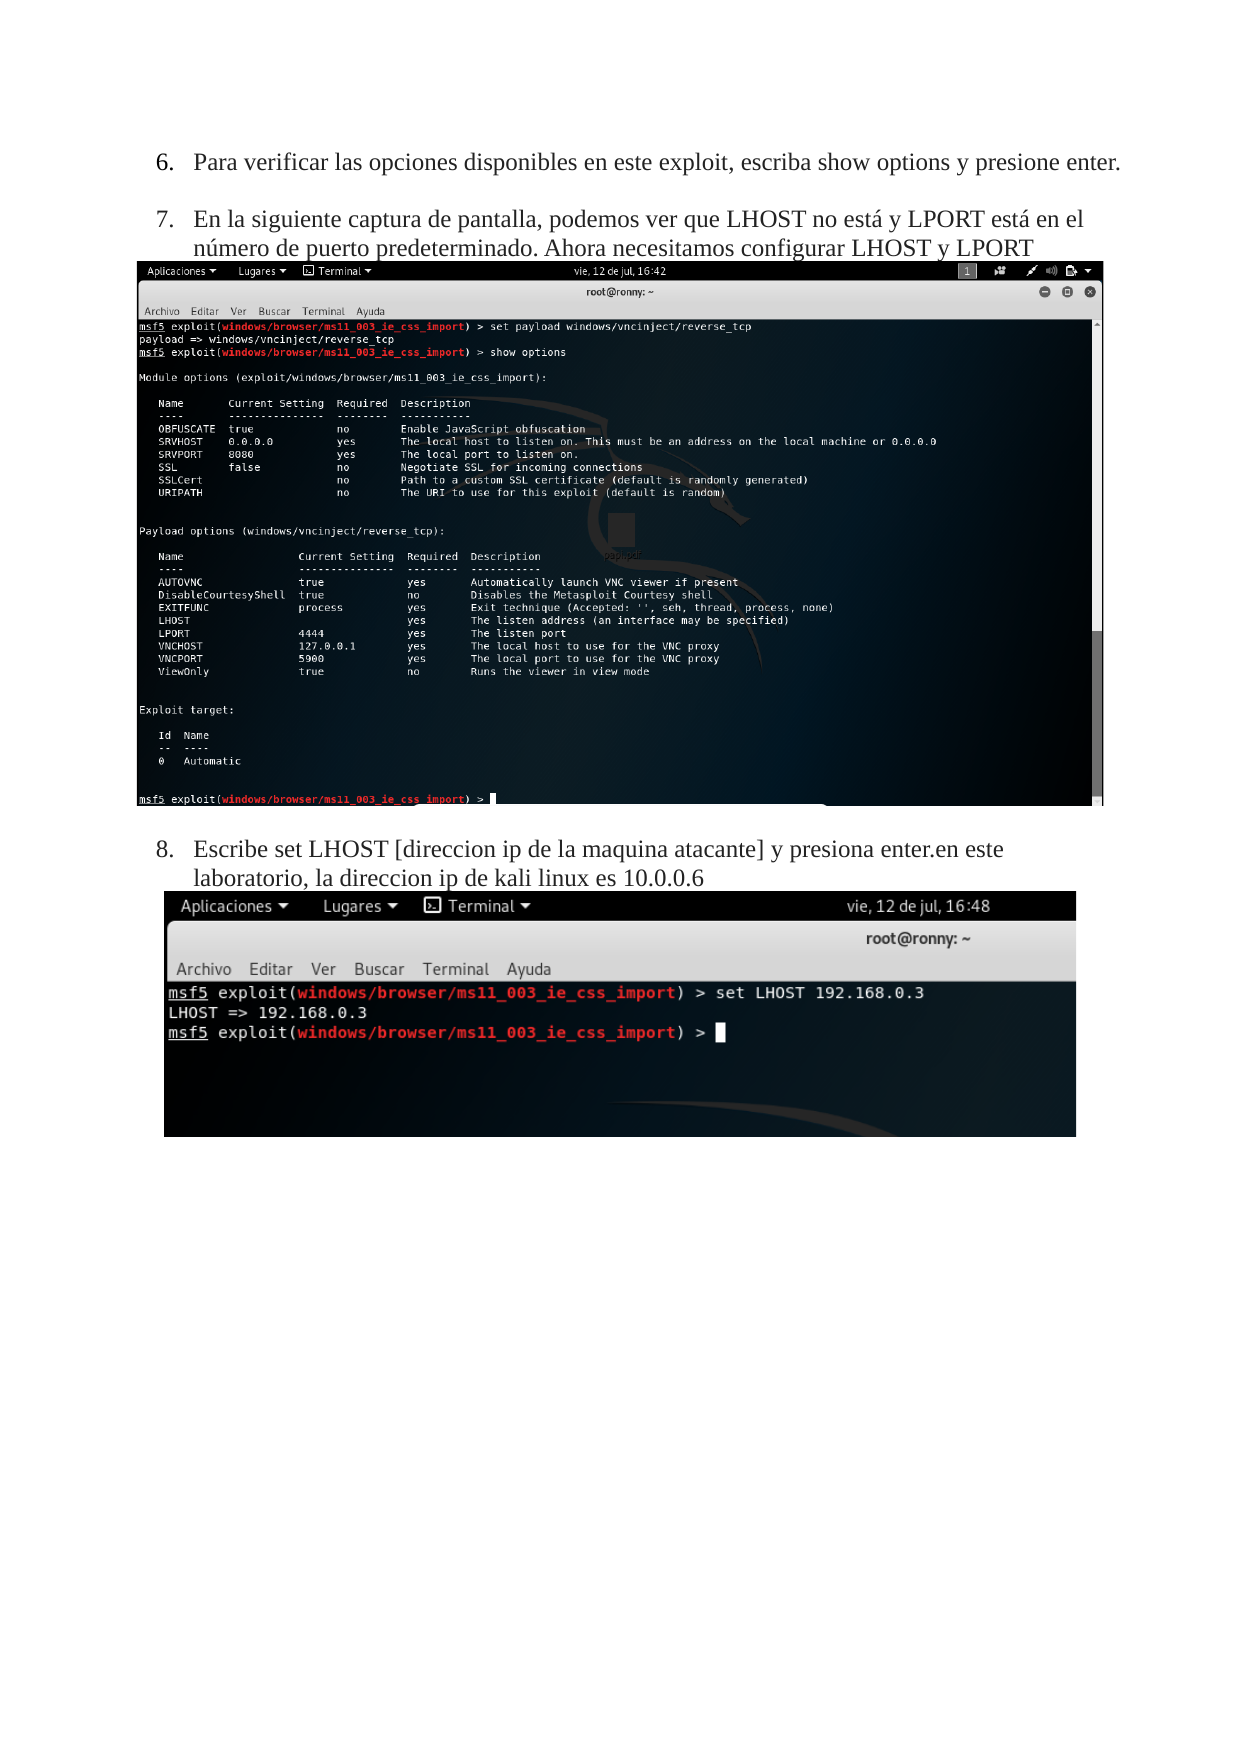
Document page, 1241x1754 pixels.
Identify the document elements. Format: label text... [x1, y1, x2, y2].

list Para verificar las opciones disponibles en este exploit, escriba show options y presione enter. [156, 147, 1122, 176]
picture [136, 261, 1104, 806]
list En la siguiente captura de pantalla, podemos ver que LHOST no está y LPORT está en el número de puerto predeterminado. Ahora necesitamos configurar LHOST y LPORT [156, 204, 1122, 262]
list Escribe set LHOST [direccion ip de la maquina atacante] y presiona enter.en este laboratorio, la direccion ip de kali linux es 10.0.0.6 [156, 834, 1122, 891]
